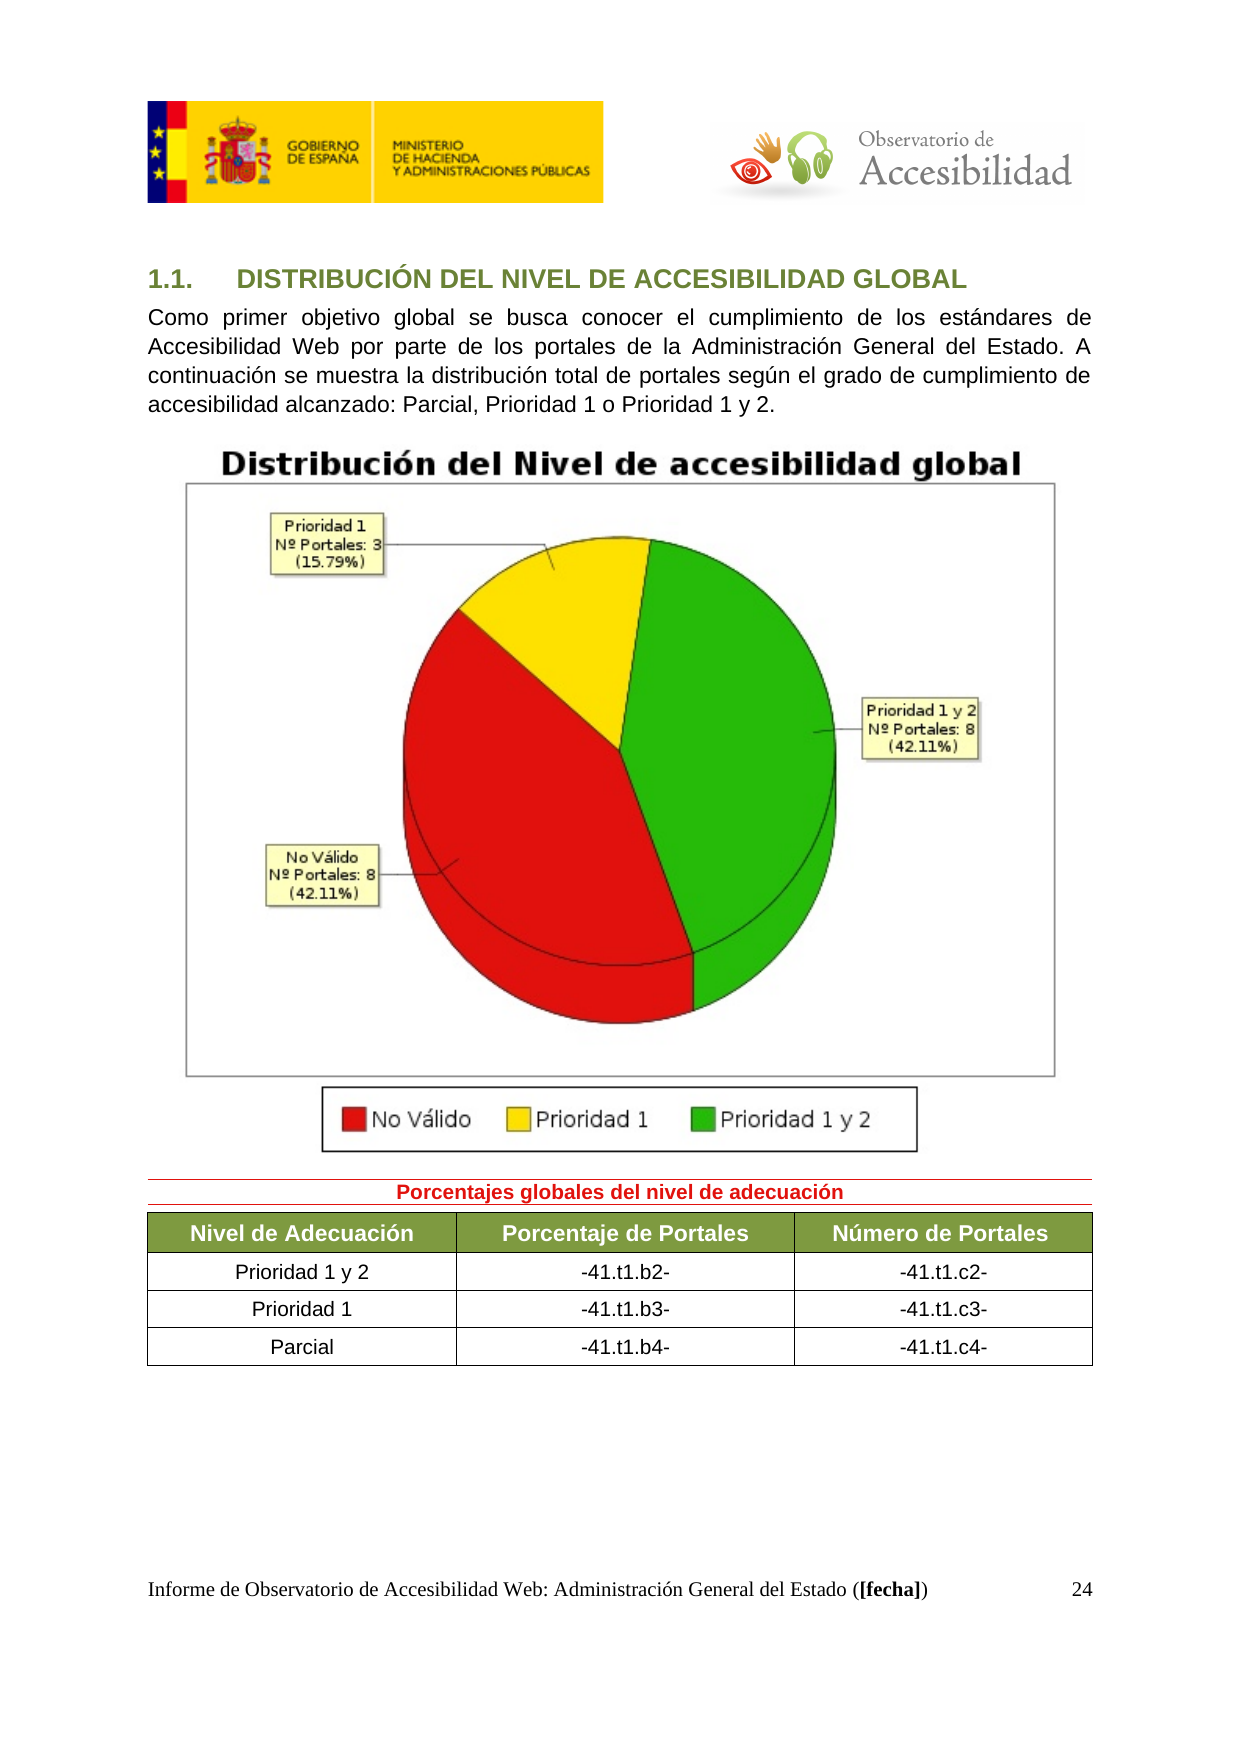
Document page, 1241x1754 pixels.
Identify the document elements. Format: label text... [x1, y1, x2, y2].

text Como primer objetivo global se busca conocer el cumplimiento de los estándares de Accesibilidad Web por parte de los portales de la Administración General del Estado. A continuación se muestra la distribución total de portales según el grado de cumplimiento de accesibilidad alcanzado: Parcial, Prioridad 1 o Prioridad 1 y 2. [148, 304, 1092, 417]
picture [710, 122, 1086, 205]
table_cell -41.t1.b4- [457, 1328, 794, 1365]
table_cell Parcial [148, 1328, 456, 1365]
table_cell -41.t1.c4- [795, 1328, 1092, 1365]
table_cell -41.t1.b3- [457, 1291, 794, 1327]
table_header Nivel de Adecuación [148, 1213, 456, 1252]
table_cell Prioridad 1 y 2 [148, 1253, 456, 1290]
table_cell Prioridad 1 [148, 1291, 456, 1327]
list Distribución del nivel de accesibilidad global [148, 263, 1092, 294]
text Porcentajes globales del nivel de adecuación [148, 1180, 1092, 1204]
table_header Porcentaje de Portales [457, 1213, 794, 1252]
table_header Número de Portales [795, 1213, 1092, 1252]
table_cell -41.t1.c3- [795, 1291, 1092, 1327]
table_cell -41.t1.c2- [795, 1253, 1092, 1290]
picture [147, 101, 604, 203]
picture [178, 444, 1062, 1154]
table_cell -41.t1.b2- [457, 1253, 794, 1290]
